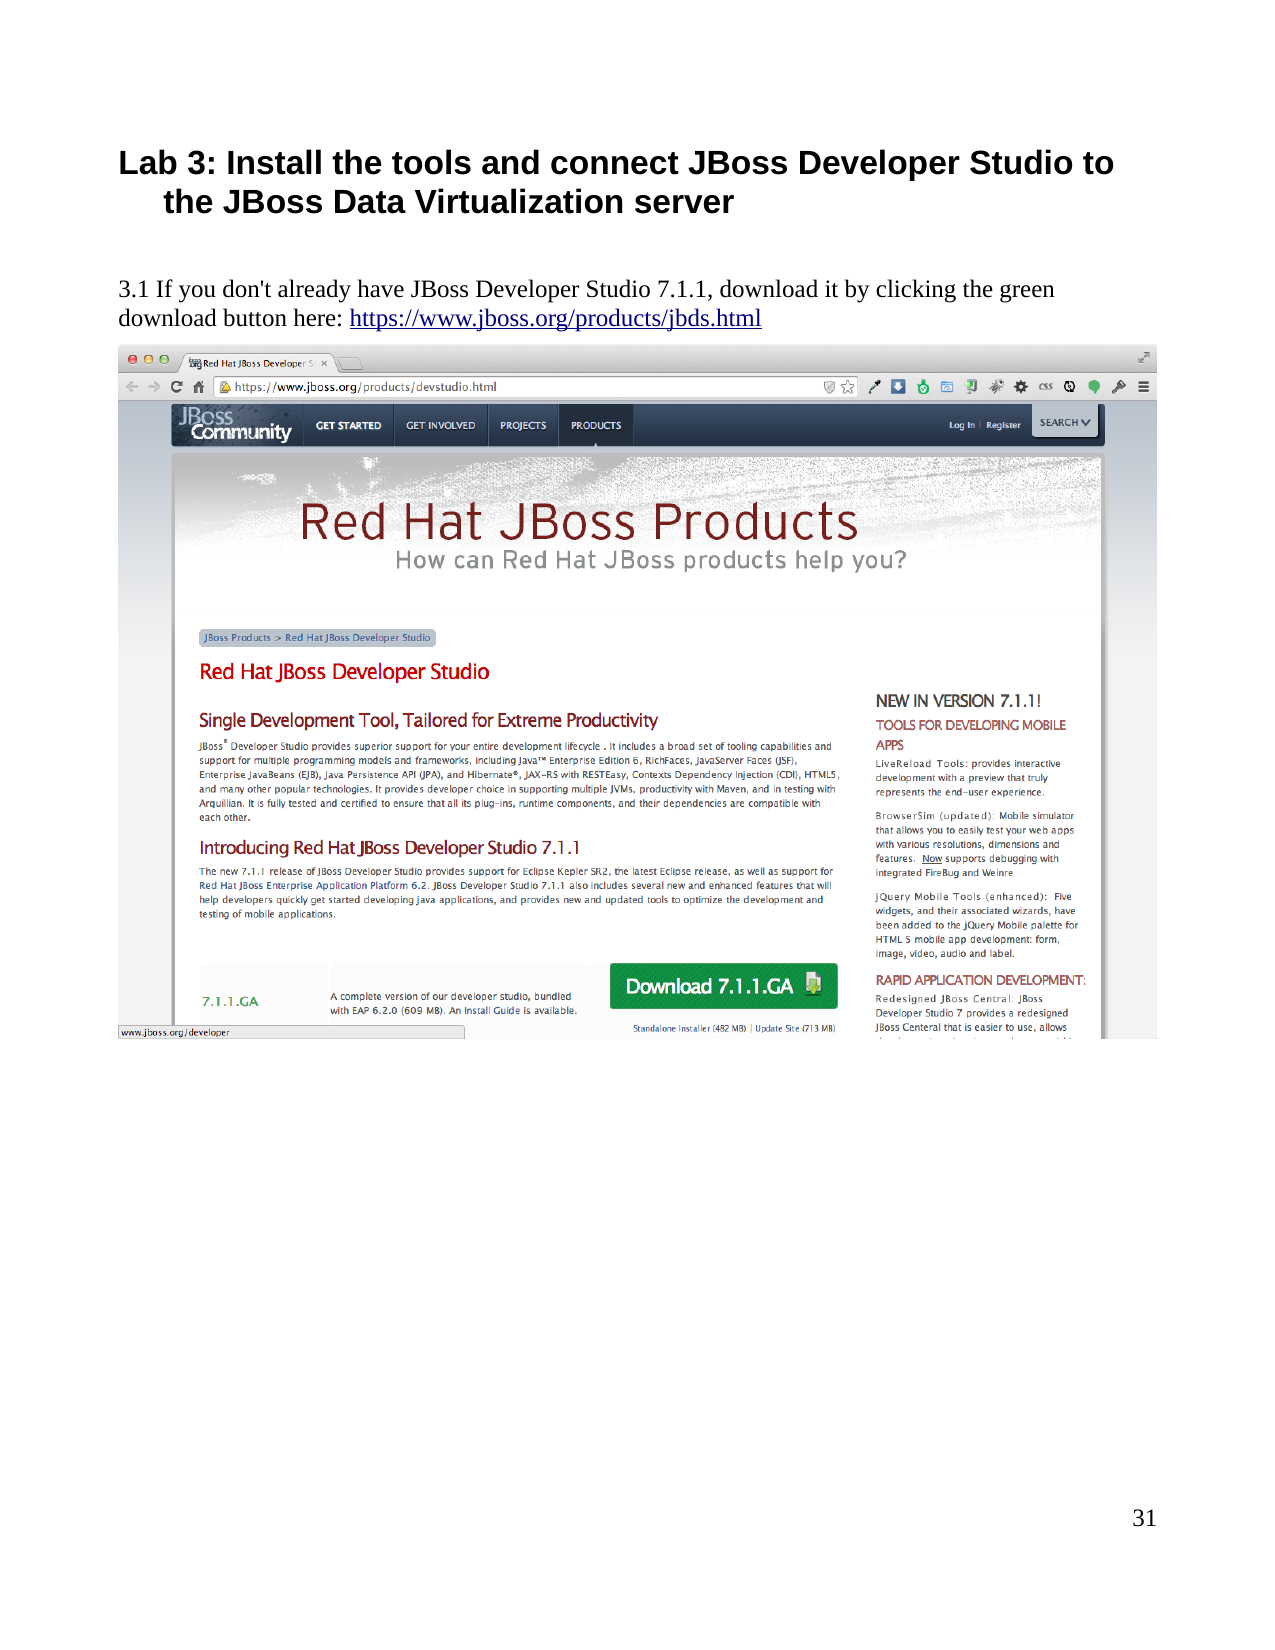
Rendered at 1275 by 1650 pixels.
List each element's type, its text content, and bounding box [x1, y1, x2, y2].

text 3.1 If you don't already have JBoss Developer Studio 7.1.1, download it by clicking the green download button here: https://www.jboss.org/products/jbds.html [118, 274, 1157, 332]
subtitle Lab 3: Install the tools and connect JBoss Developer Studio to the JBoss Data Virtualization server [118, 143, 1157, 220]
picture [118, 344, 1157, 1039]
